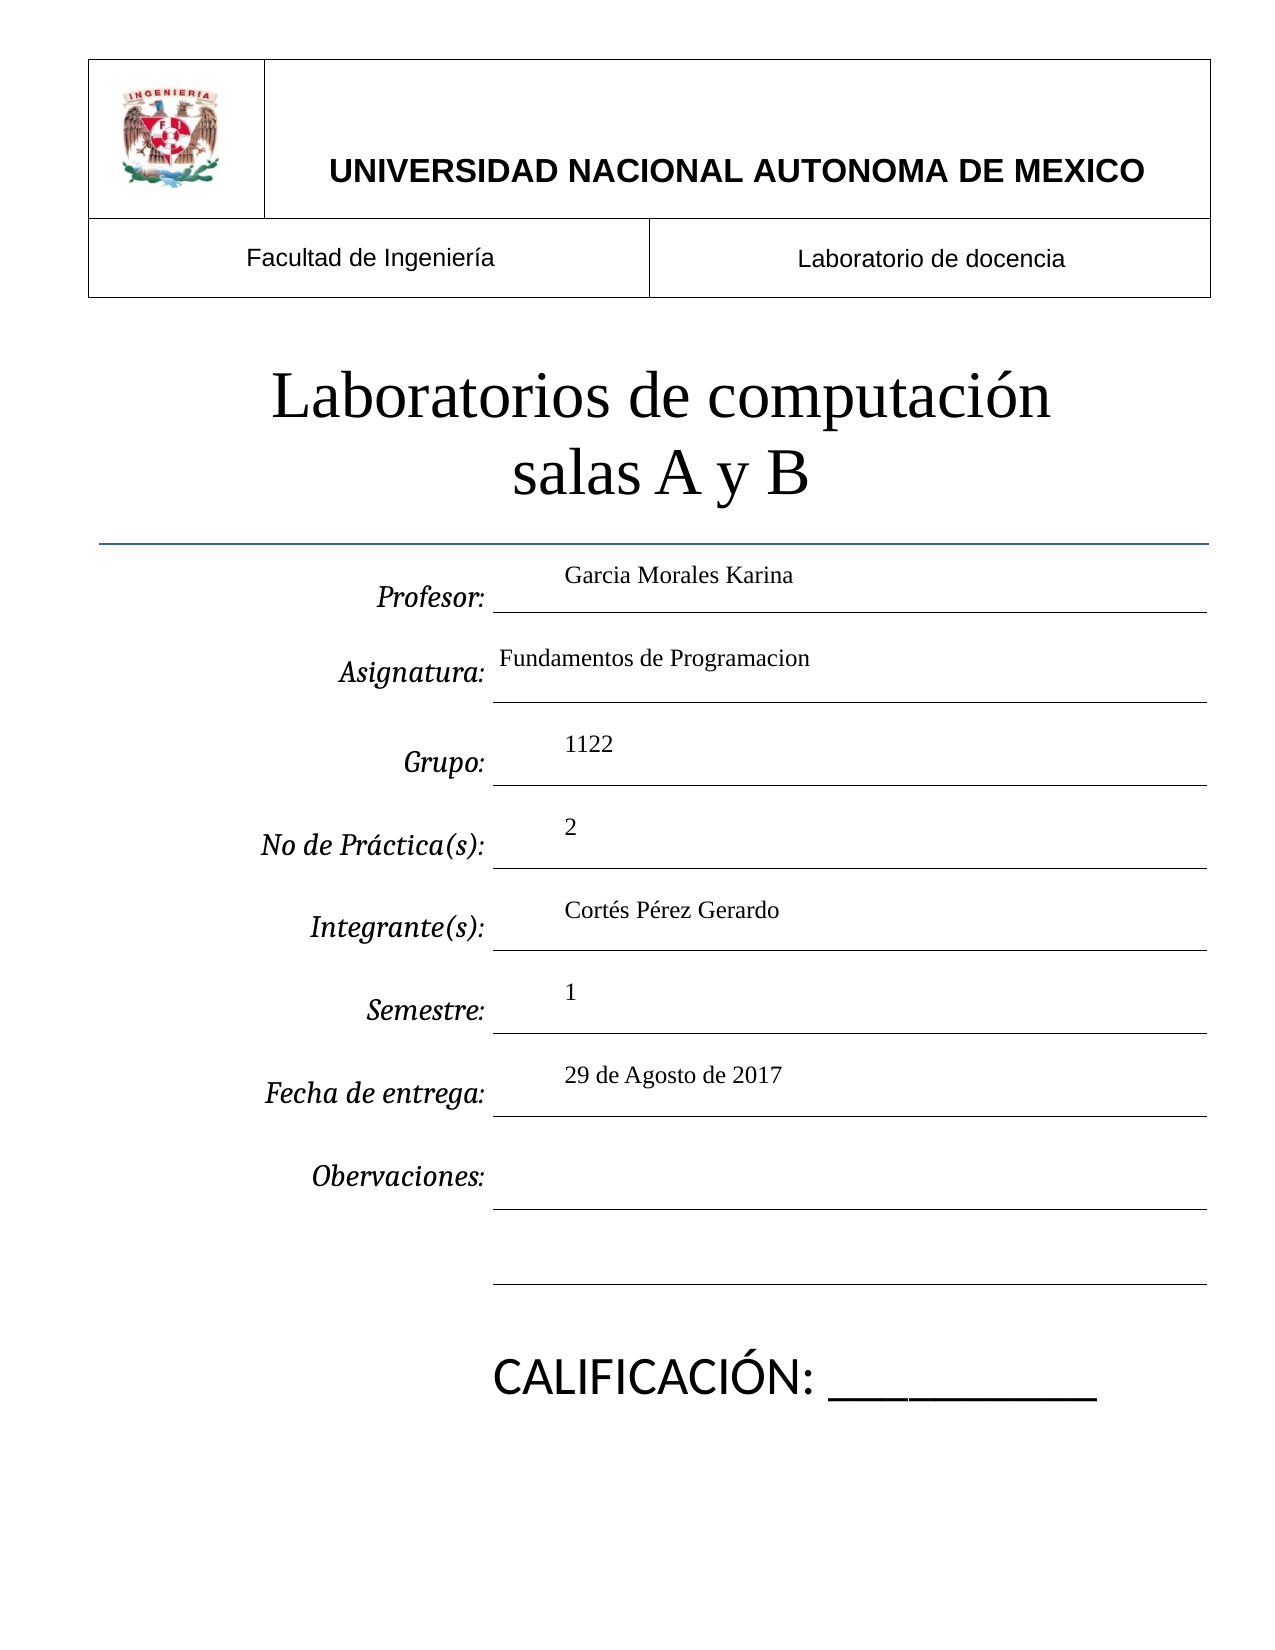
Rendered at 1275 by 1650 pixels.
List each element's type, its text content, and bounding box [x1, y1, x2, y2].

table_cell Grupo: [118, 702, 493, 784]
table_cell 2 [493, 786, 1207, 868]
table_header [493, 537, 1207, 543]
table_cell Obervaciones: [118, 1116, 493, 1209]
table_header Profesor: [118, 545, 493, 612]
table_cell Integrante(s): [118, 868, 493, 950]
table_cell 29 de Agosto de 2017 [493, 1034, 1207, 1116]
table_header Garcia Morales Karina [493, 545, 1207, 612]
table_cell [118, 1209, 493, 1284]
table_cell 1 [493, 951, 1207, 1033]
table_cell Cortés Pérez Gerardo [493, 869, 1207, 950]
text CALIFICACIÓN: __________ [118, 1342, 1205, 1408]
table_cell Fundamentos de Programacion [493, 613, 1207, 702]
text salas A y B [118, 432, 1205, 508]
table_cell Fecha de entrega: [118, 1033, 493, 1116]
table_cell Semestre: [118, 950, 493, 1033]
table_cell Asignatura: [118, 612, 493, 702]
table_cell Laboratorio de docencia [650, 219, 1210, 297]
table_header [118, 537, 493, 543]
table_header [89, 60, 264, 217]
table_header UNIVERSIDAD NACIONAL AUTONOMA DE MEXICO [265, 60, 1210, 217]
table_cell 1122 [493, 703, 1207, 784]
table_cell Facultad de Ingeniería [89, 219, 649, 297]
text Laboratorios de computación [118, 355, 1205, 432]
table_cell [493, 1210, 1207, 1284]
table_cell No de Práctica(s): [118, 785, 493, 868]
table_cell [493, 1117, 1207, 1209]
